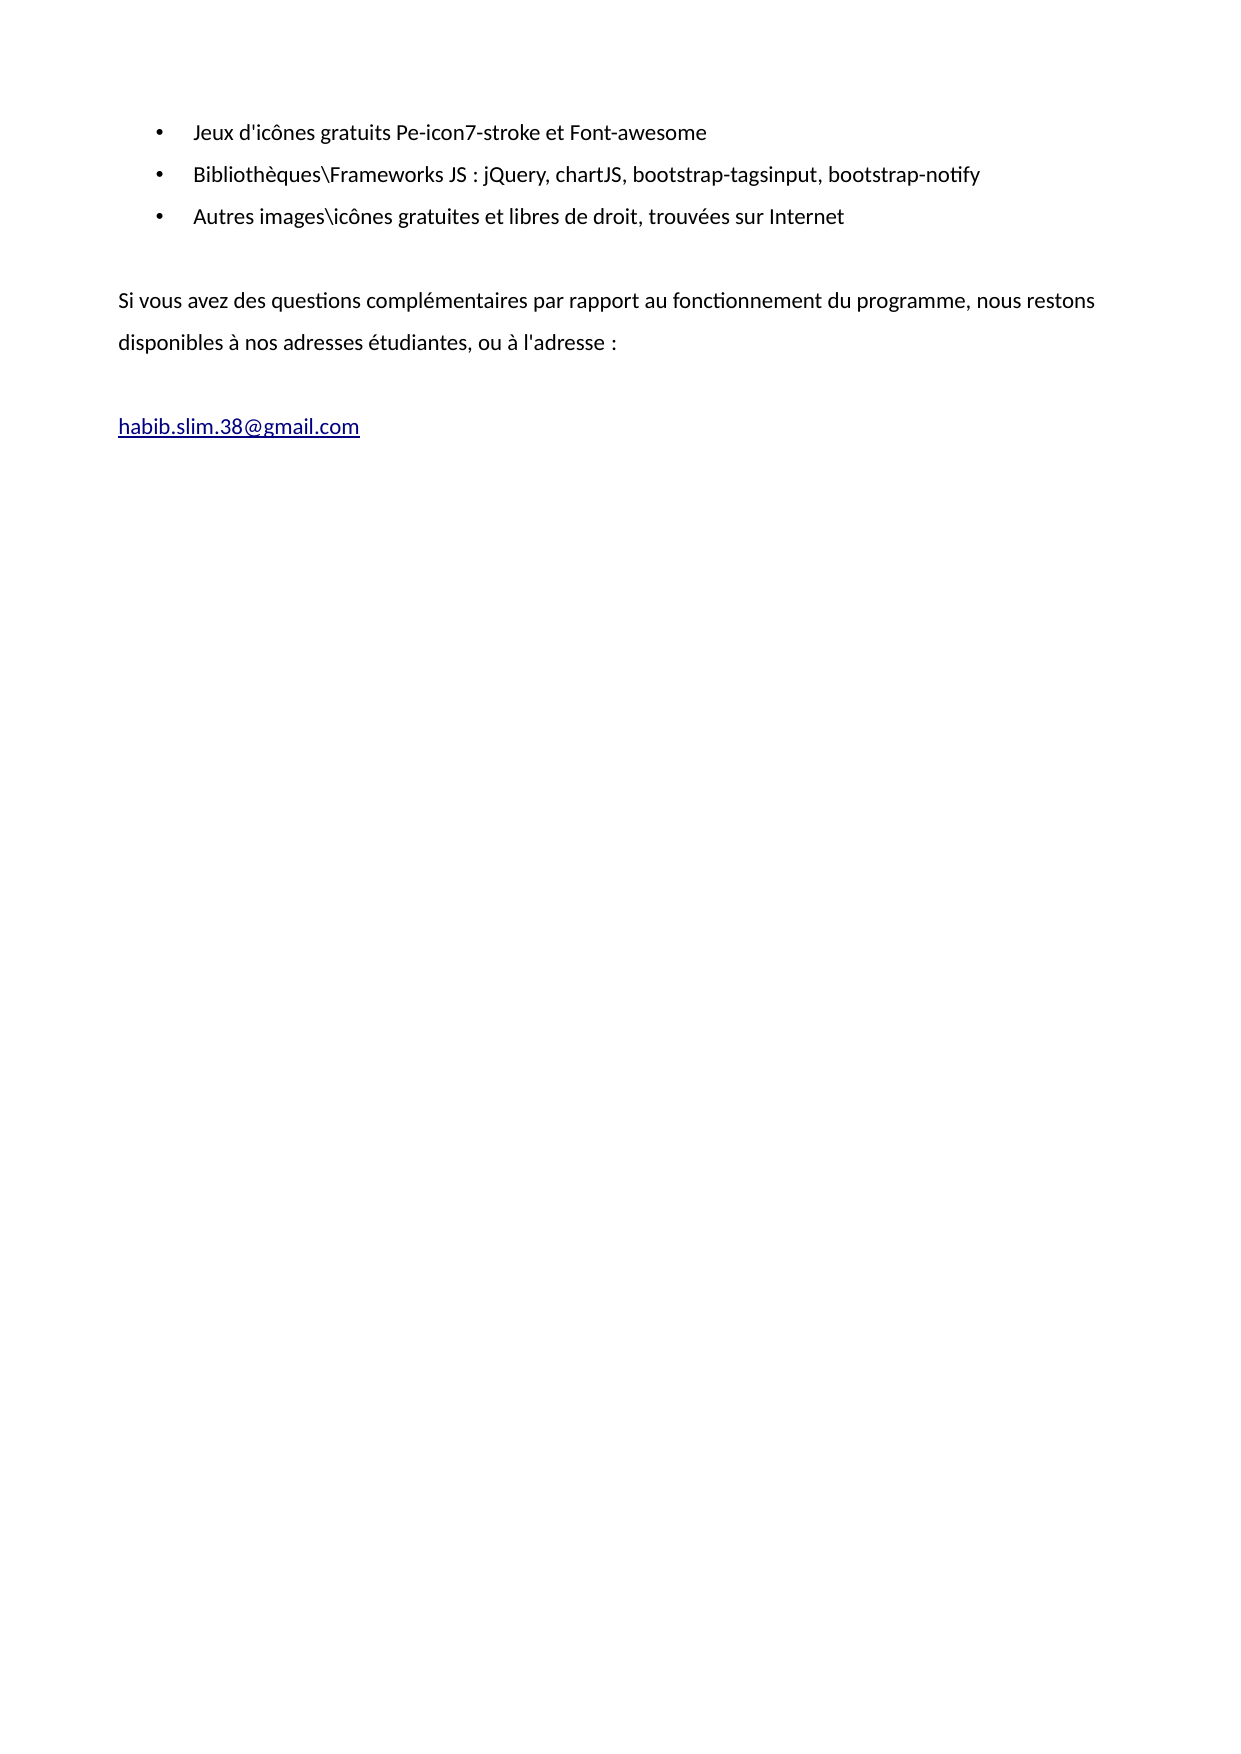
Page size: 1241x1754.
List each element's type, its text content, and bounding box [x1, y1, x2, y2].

list Jeux d'icônes gratuits Pe-icon7-stroke et Font-awesome [156, 118, 1122, 146]
text habib.slim.38@gmail.com [118, 412, 1122, 440]
text Si vous avez des questions complémentaires par rapport au fonctionnement du programme, nous restons disponibles à nos adresses étudiantes, ou à l'adresse : [118, 286, 1122, 356]
list Autres images\icônes gratuites et libres de droit, trouvées sur Internet [156, 202, 1122, 230]
list Bibliothèques\Frameworks JS : jQuery, chartJS, bootstrap-tagsinput, bootstrap-notify [156, 160, 1122, 188]
